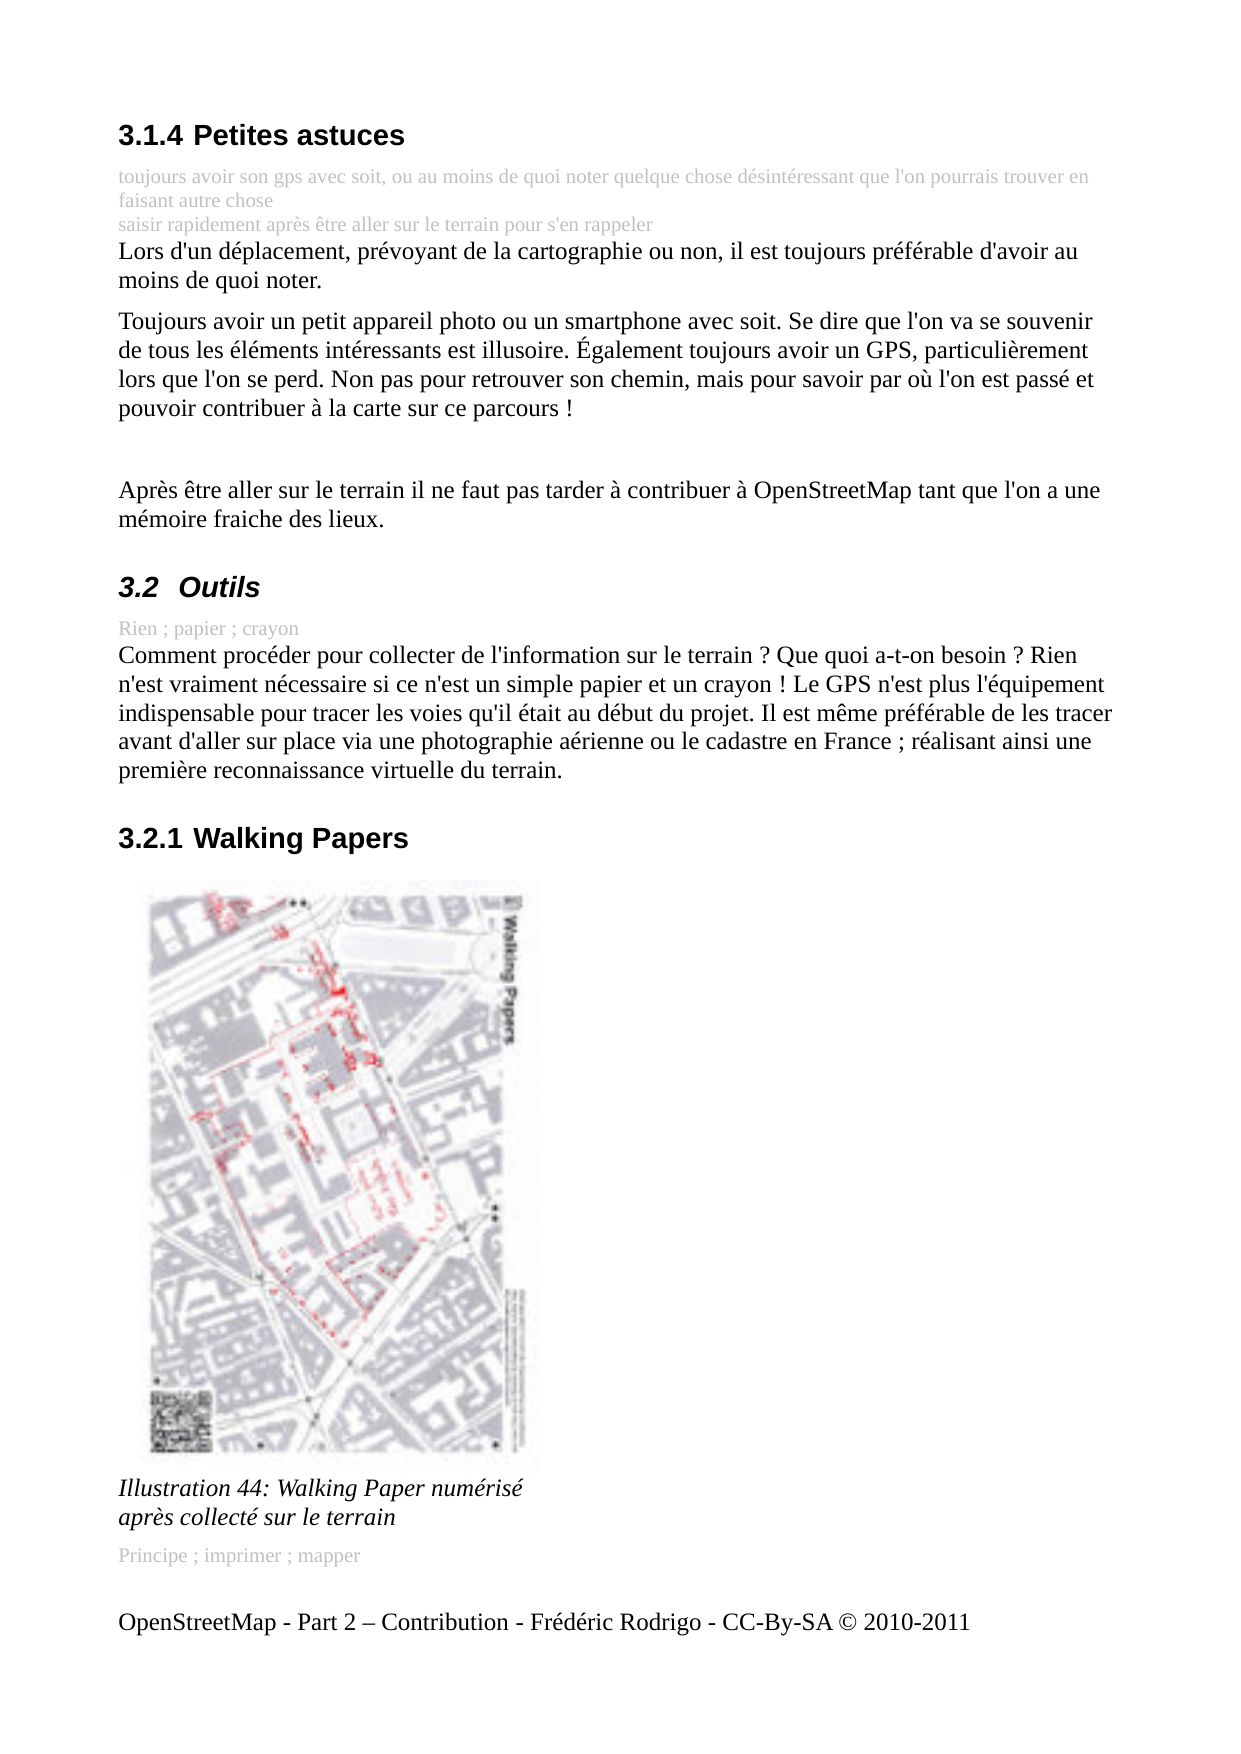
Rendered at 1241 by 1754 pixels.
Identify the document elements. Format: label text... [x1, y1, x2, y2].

picture [118, 880, 540, 1473]
subtitle Walking Papers [118, 821, 1122, 855]
text Rien ; papier ; crayon [118, 616, 1122, 640]
text Toujours avoir un petit appareil photo ou un smartphone avec soit. Se dire que l'on va se souvenir de tous les éléments intéressants est illusoire. Également toujours avoir un GPS, particulièrement lors que l'on se perd. Non pas pour retrouver son chemin, mais pour savoir par où l'on est passé et pouvoir contribuer à la carte sur ce parcours ! [118, 306, 1122, 421]
text toujours avoir son gps avec soit, ou au moins de quoi noter quelque chose désintéressant que l'on pourrais trouver en faisant autre chose [118, 164, 1122, 212]
text Principe ; imprimer ; mapper [118, 1543, 1122, 1567]
text Illustration 44: Walking Paper numérisé après collecté sur le terrain [118, 1473, 539, 1530]
text saisir rapidement après être aller sur le terrain pour s'en rappeler [118, 212, 1122, 236]
subtitle Outils [118, 570, 1122, 604]
subtitle Petites astuces [118, 118, 1122, 152]
text Après être aller sur le terrain il ne faut pas tarder à contribuer à OpenStreetMap tant que l'on a une mémoire fraiche des lieux. [118, 475, 1122, 533]
text Lors d'un déplacement, prévoyant de la cartographie ou non, il est toujours préférable d'avoir au moins de quoi noter. [118, 236, 1122, 294]
text Comment procéder pour collecter de l'information sur le terrain ? Que quoi a-t-on besoin ? Rien n'est vraiment nécessaire si ce n'est un simple papier et un crayon ! Le GPS n'est plus l'équipement indispensable pour tracer les voies qu'il était au début du projet. Il est même préférable de les tracer avant d'aller sur place via une photographie aérienne ou le cadastre en France ; réalisant ainsi une première reconnaissance virtuelle du terrain. [118, 640, 1122, 784]
